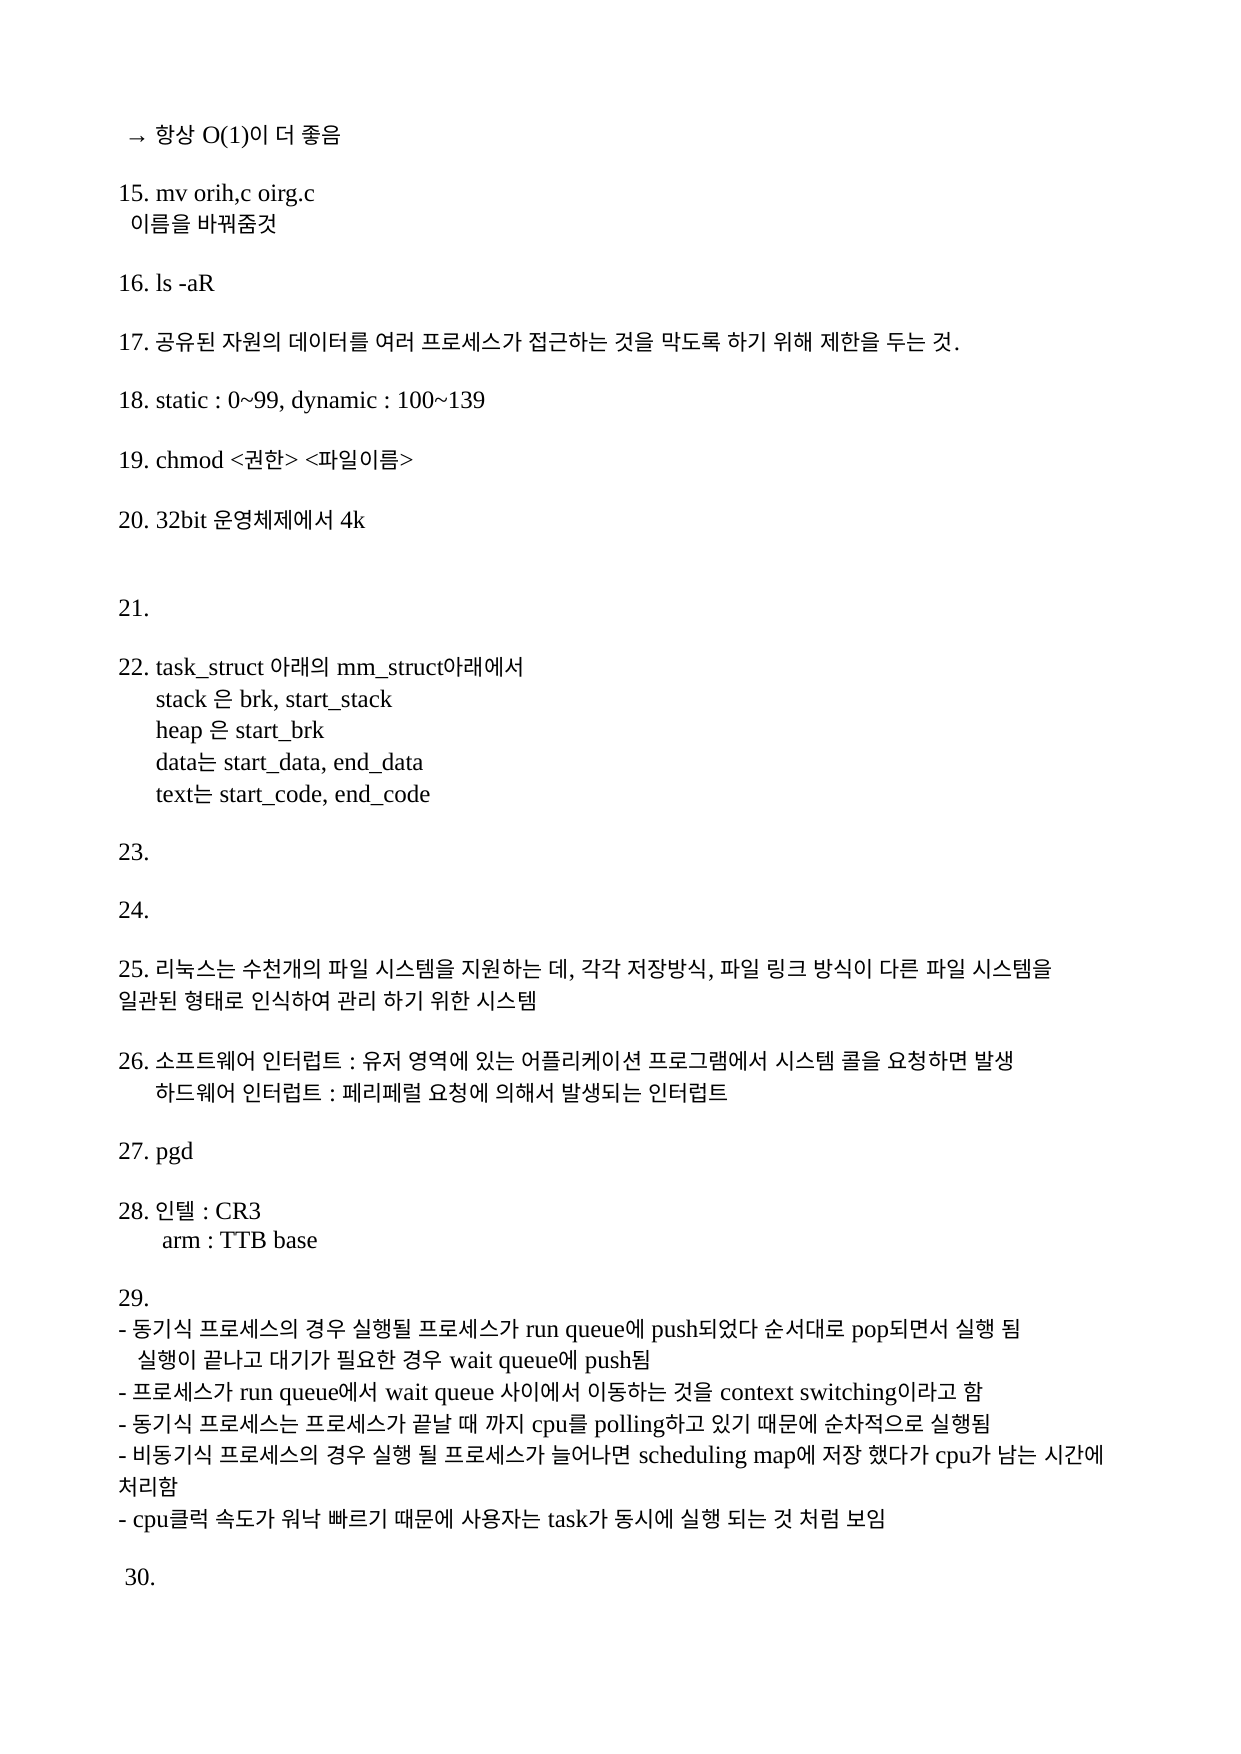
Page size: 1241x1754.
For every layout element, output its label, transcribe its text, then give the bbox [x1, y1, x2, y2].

text 24. [118, 895, 1122, 923]
text - 비동기식 프로세스의 경우 실행 될 프로세스가 늘어나면 scheduling map에 저장 했다가 cpu가 남는 시간에 처리함 [118, 1438, 1122, 1502]
text 22. task_struct 아래의 mm_struct아래에서 [118, 650, 1122, 682]
text - 동기식 프로세스의 경우 실행될 프로세스가 run queue에 push되었다 순서대로 pop되면서 실행 됨 [118, 1312, 1122, 1343]
text 일관된 형태로 인식하여 관리 하기 위한 시스템 [118, 984, 1122, 1016]
text 30. [118, 1562, 1122, 1591]
text 21. [118, 593, 1122, 621]
text heap 은 start_brk [118, 713, 1122, 745]
text 29. [118, 1283, 1122, 1312]
text stack 은 brk, start_stack [118, 682, 1122, 713]
text 26. 소프트웨어 인터럽트 : 유저 영역에 있는 어플리케이션 프로그램에서 시스템 콜을 요청하면 발생 [118, 1044, 1122, 1076]
text arm : TTB base [118, 1226, 1122, 1254]
text 28. 인텔 : CR3 [118, 1194, 1122, 1226]
text 실행이 끝나고 대기가 필요한 경우 wait queue에 push됨 [118, 1343, 1122, 1375]
text - 프로세스가 run queue에서 wait queue 사이에서 이동하는 것을 context switching이라고 함 [118, 1375, 1122, 1407]
text 15. mv orih,c oirg.c [118, 178, 1122, 207]
text → 항상 O(1)이 더 좋음 [118, 118, 1122, 150]
text 20. 32bit 운영체제에서 4k [118, 503, 1122, 535]
text 18. static : 0~99, dynamic : 100~139 [118, 386, 1122, 414]
text - cpu클럭 속도가 워낙 빠르기 때문에 사용자는 task가 동시에 실행 되는 것 처럼 보임 [118, 1502, 1122, 1533]
text - 동기식 프로세스는 프로세스가 끝날 때 까지 cpu를 polling하고 있기 때문에 순차적으로 실행됨 [118, 1407, 1122, 1438]
text 23. [118, 837, 1122, 866]
text text는 start_code, end_code [118, 777, 1122, 808]
text 19. chmod <권한> <파일이름> [118, 443, 1122, 475]
text 17. 공유된 자원의 데이터를 여러 프로세스가 접근하는 것을 막도록 하기 위해 제한을 두는 것. [118, 325, 1122, 357]
text 16. ls -aR [118, 268, 1122, 296]
text 하드웨어 인터럽트 : 페리페럴 요청에 의해서 발생되는 인터럽트 [118, 1076, 1122, 1108]
text data는 start_data, end_data [118, 745, 1122, 777]
text 25. 리눅스는 수천개의 파일 시스템을 지원하는 데, 각각 저장방식, 파일 링크 방식이 다른 파일 시스템을 [118, 952, 1122, 984]
text 27. pgd [118, 1136, 1122, 1165]
text 이름을 바꿔줌것 [118, 207, 1122, 239]
